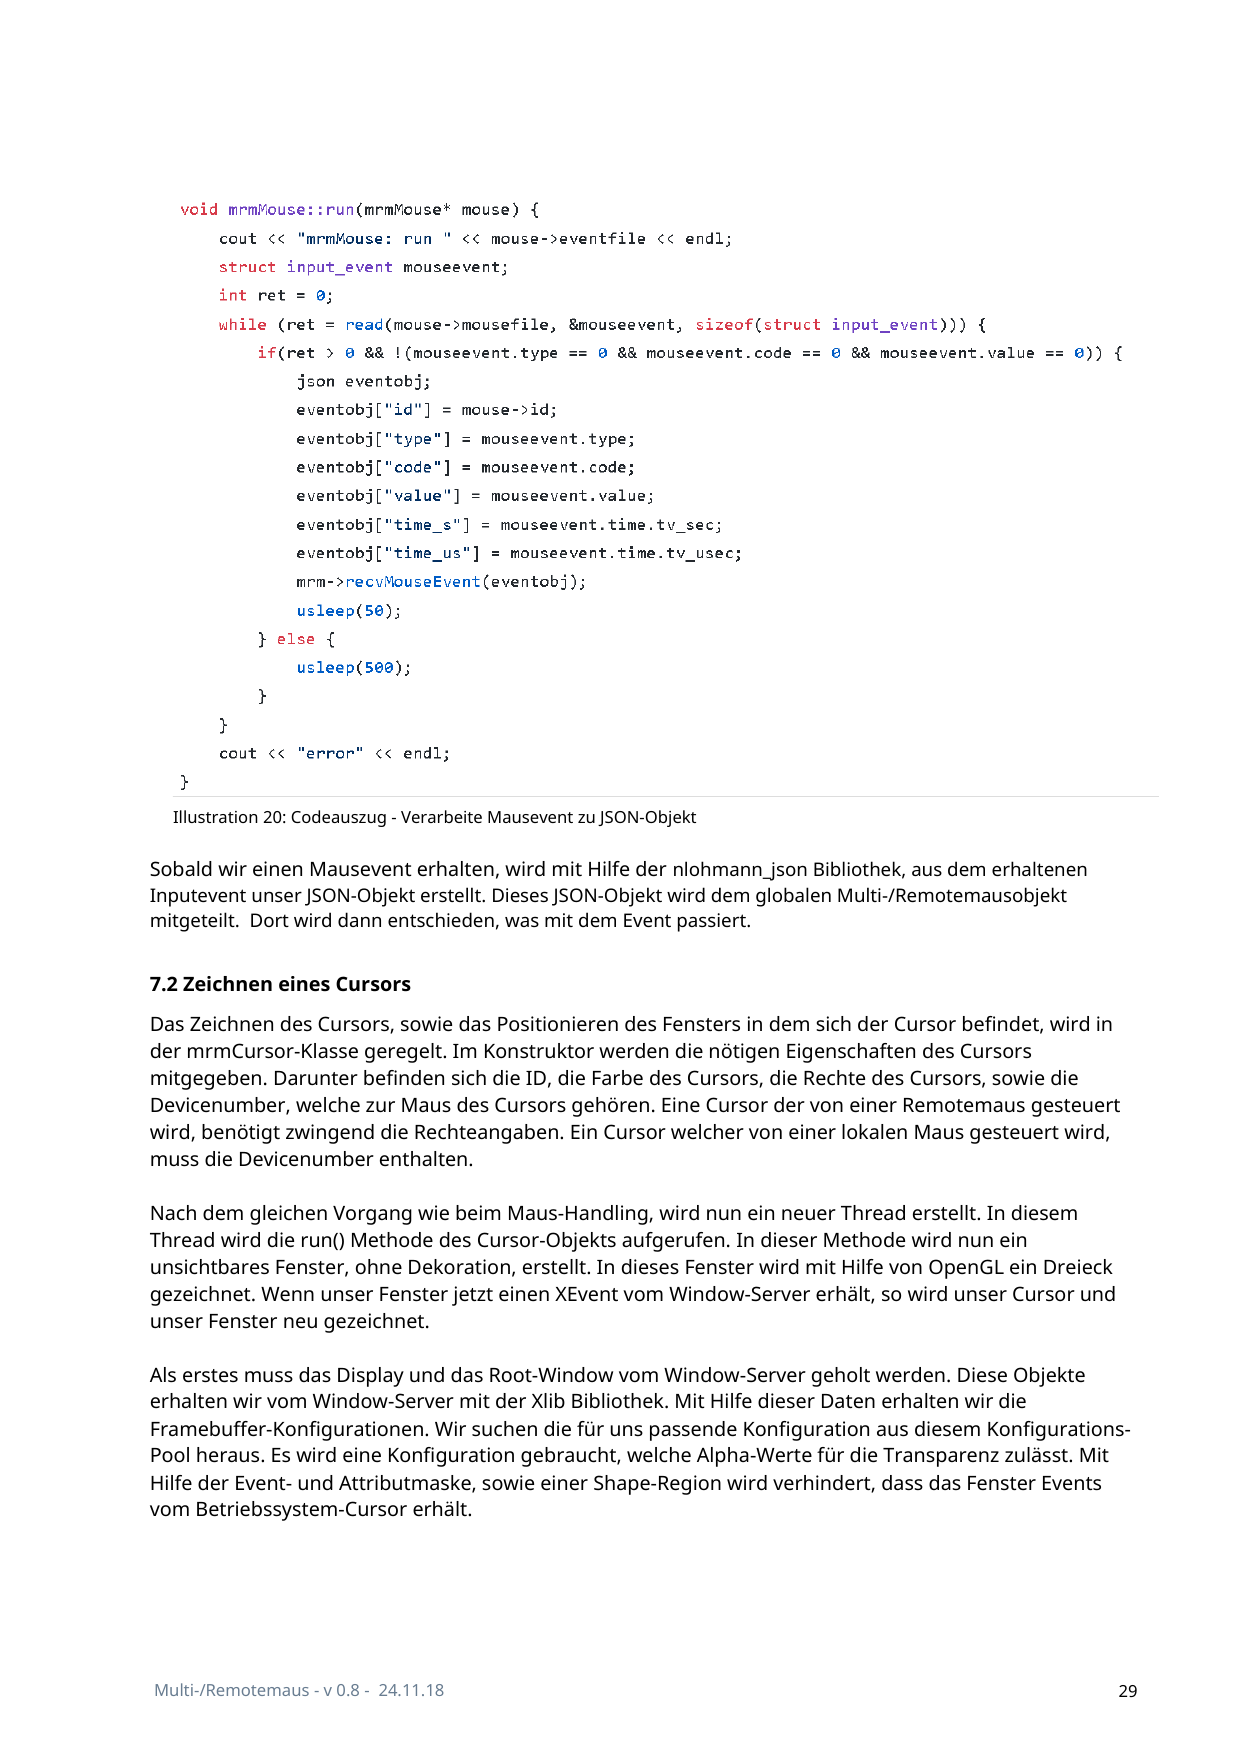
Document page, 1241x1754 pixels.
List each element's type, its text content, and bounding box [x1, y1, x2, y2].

text Illustration 20: Codeauszug - Verarbeite Mausevent zu JSON-Objekt [173, 806, 1159, 828]
subtitle Zeichnen eines Cursors [149, 971, 1136, 998]
text Als erstes muss das Display und das Root-Window vom Window-Server geholt werden. Diese Objekte erhalten wir vom Window-Server mit der Xlib Bibliothek. Mit Hilfe dieser Daten erhalten wir die Framebuffer-Konfigurationen. Wir suchen die für uns passende Konfiguration aus diesem Konfigurations-Pool heraus. Es wird eine Konfiguration gebraucht, welche Alpha-Werte für die Transparenz zulässt. Mit Hilfe der Event- und Attributmaske, sowie einer Shape-Region wird verhindert, dass das Fenster Events vom Betriebssystem-Cursor erhält. [149, 1361, 1136, 1523]
text Sobald wir einen Mausevent erhalten, wird mit Hilfe der nlohmann_json Bibliothek, aus dem erhaltenen Inputevent unser JSON-Objekt erstellt. Dieses JSON-Objekt wird dem globalen Multi-/Remotemausobjekt mitgeteilt. Dort wird dann entschieden, was mit dem Event passiert. [149, 855, 1136, 933]
picture [172, 194, 1159, 806]
text Das Zeichnen des Cursors, sowie das Positionieren des Fensters in dem sich der Cursor befindet, wird in der mrmCursor-Klasse geregelt. Im Konstruktor werden die nötigen Eigenschaften des Cursors mitgegeben. Darunter befinden sich die ID, die Farbe des Cursors, die Rechte des Cursors, sowie die Devicenumber, welche zur Maus des Cursors gehören. Eine Cursor der von einer Remotemaus gesteuert wird, benötigt zwingend die Rechteangaben. Ein Cursor welcher von einer lokalen Maus gesteuert wird, muss die Devicenumber enthalten. [149, 1010, 1136, 1172]
text Nach dem gleichen Vorgang wie beim Maus-Handling, wird nun ein neuer Thread erstellt. In diesem Thread wird die run() Methode des Cursor-Objekts aufgerufen. In dieser Methode wird nun ein unsichtbares Fenster, ohne Dekoration, erstellt. In dieses Fenster wird mit Hilfe von OpenGL ein Dreieck gezeichnet. Wenn unser Fenster jetzt einen XEvent vom Window-Server erhält, so wird unser Cursor und unser Fenster neu gezeichnet. [149, 1199, 1136, 1334]
